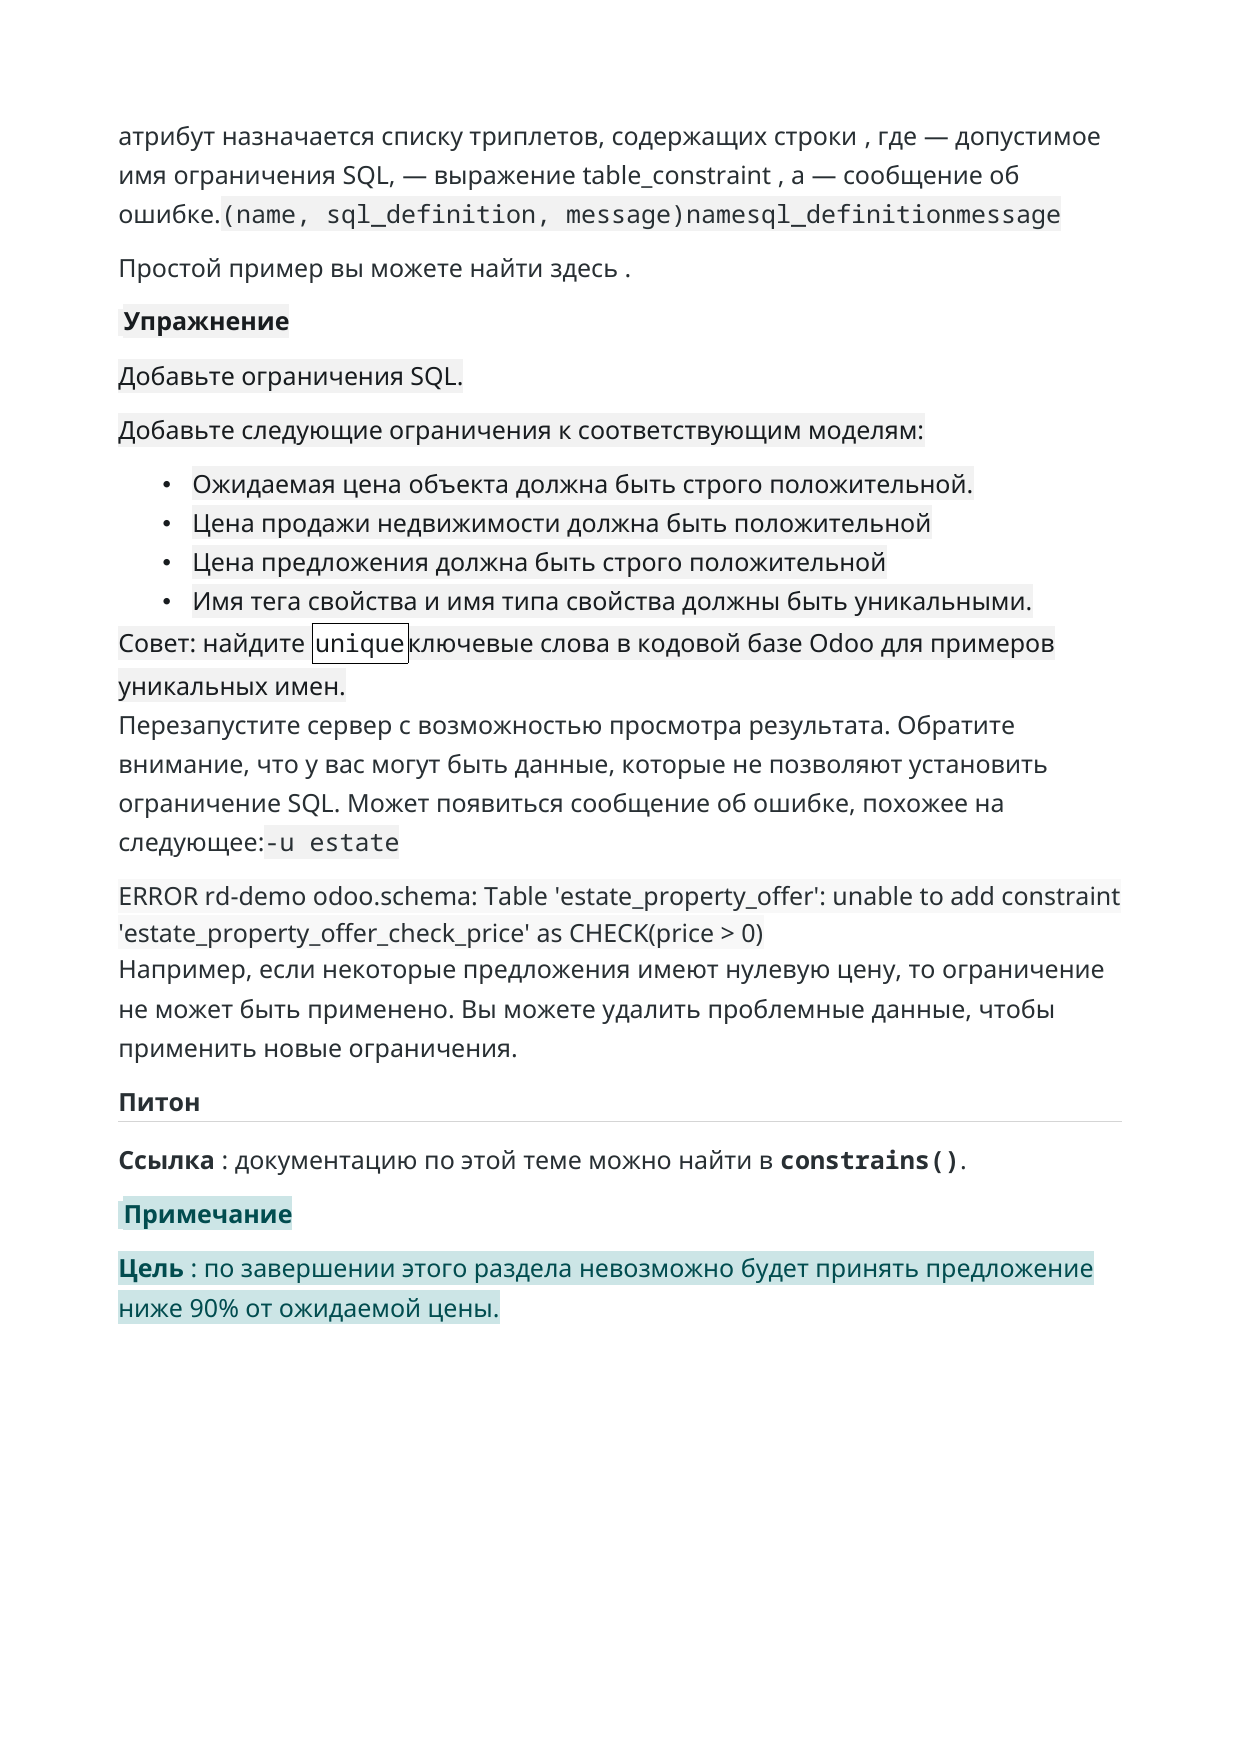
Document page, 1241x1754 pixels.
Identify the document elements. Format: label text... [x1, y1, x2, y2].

text Совет: найдите uniqueключевые слова в кодовой базе Odoo для примеров уникальных имен. [118, 623, 1122, 702]
list Цена предложения должна быть строго положительной [162, 544, 1122, 579]
text Добавьте следующие ограничения к соответствующим моделям: [118, 412, 1122, 447]
list Имя тега свойства и имя типа свойства должны быть уникальными. [162, 584, 1122, 618]
text Цель : по завершении этого раздела невозможно будет принять предложение ниже 90% от ожидаемой цены. [118, 1251, 1122, 1324]
text Упражнение [118, 304, 1122, 338]
text Добавьте ограничения SQL. [118, 359, 1122, 393]
list Ожидаемая цена объекта должна быть строго положительной. [162, 466, 1122, 500]
subtitle Питон [118, 1084, 1122, 1121]
text ERROR rd-demo odoo.schema: Table 'estate_property_offer': unable to add constraint 'estate_property_offer_check_price' as CHECK(price > 0) [118, 878, 1122, 949]
text Простой пример вы можете найти здесь . [118, 250, 1122, 284]
text Перезапустите сервер с возможностью просмотра результата. Обратите внимание, что у вас могут быть данные, которые не позволяют установить ограничение SQL. Может появиться сообщение об ошибке, похожее на следующее:-u estate [118, 707, 1122, 859]
text атрибут назначается списку триплетов, содержащих строки , где — допустимое имя ограничения SQL, — выражение table_constraint , а — сообщение об ошибке.(name, sql_definition, message)namesql_definitionmessage [118, 118, 1122, 231]
text Например, если некоторые предложения имеют нулевую цену, то ограничение не может быть применено. Вы можете удалить проблемные данные, чтобы применить новые ограничения. [118, 952, 1122, 1064]
list Цена продажи недвижимости должна быть положительной [162, 505, 1122, 539]
text Ссылка : документацию по этой теме можно найти в constrains(). [118, 1143, 1122, 1177]
text Примечание [118, 1196, 1122, 1230]
